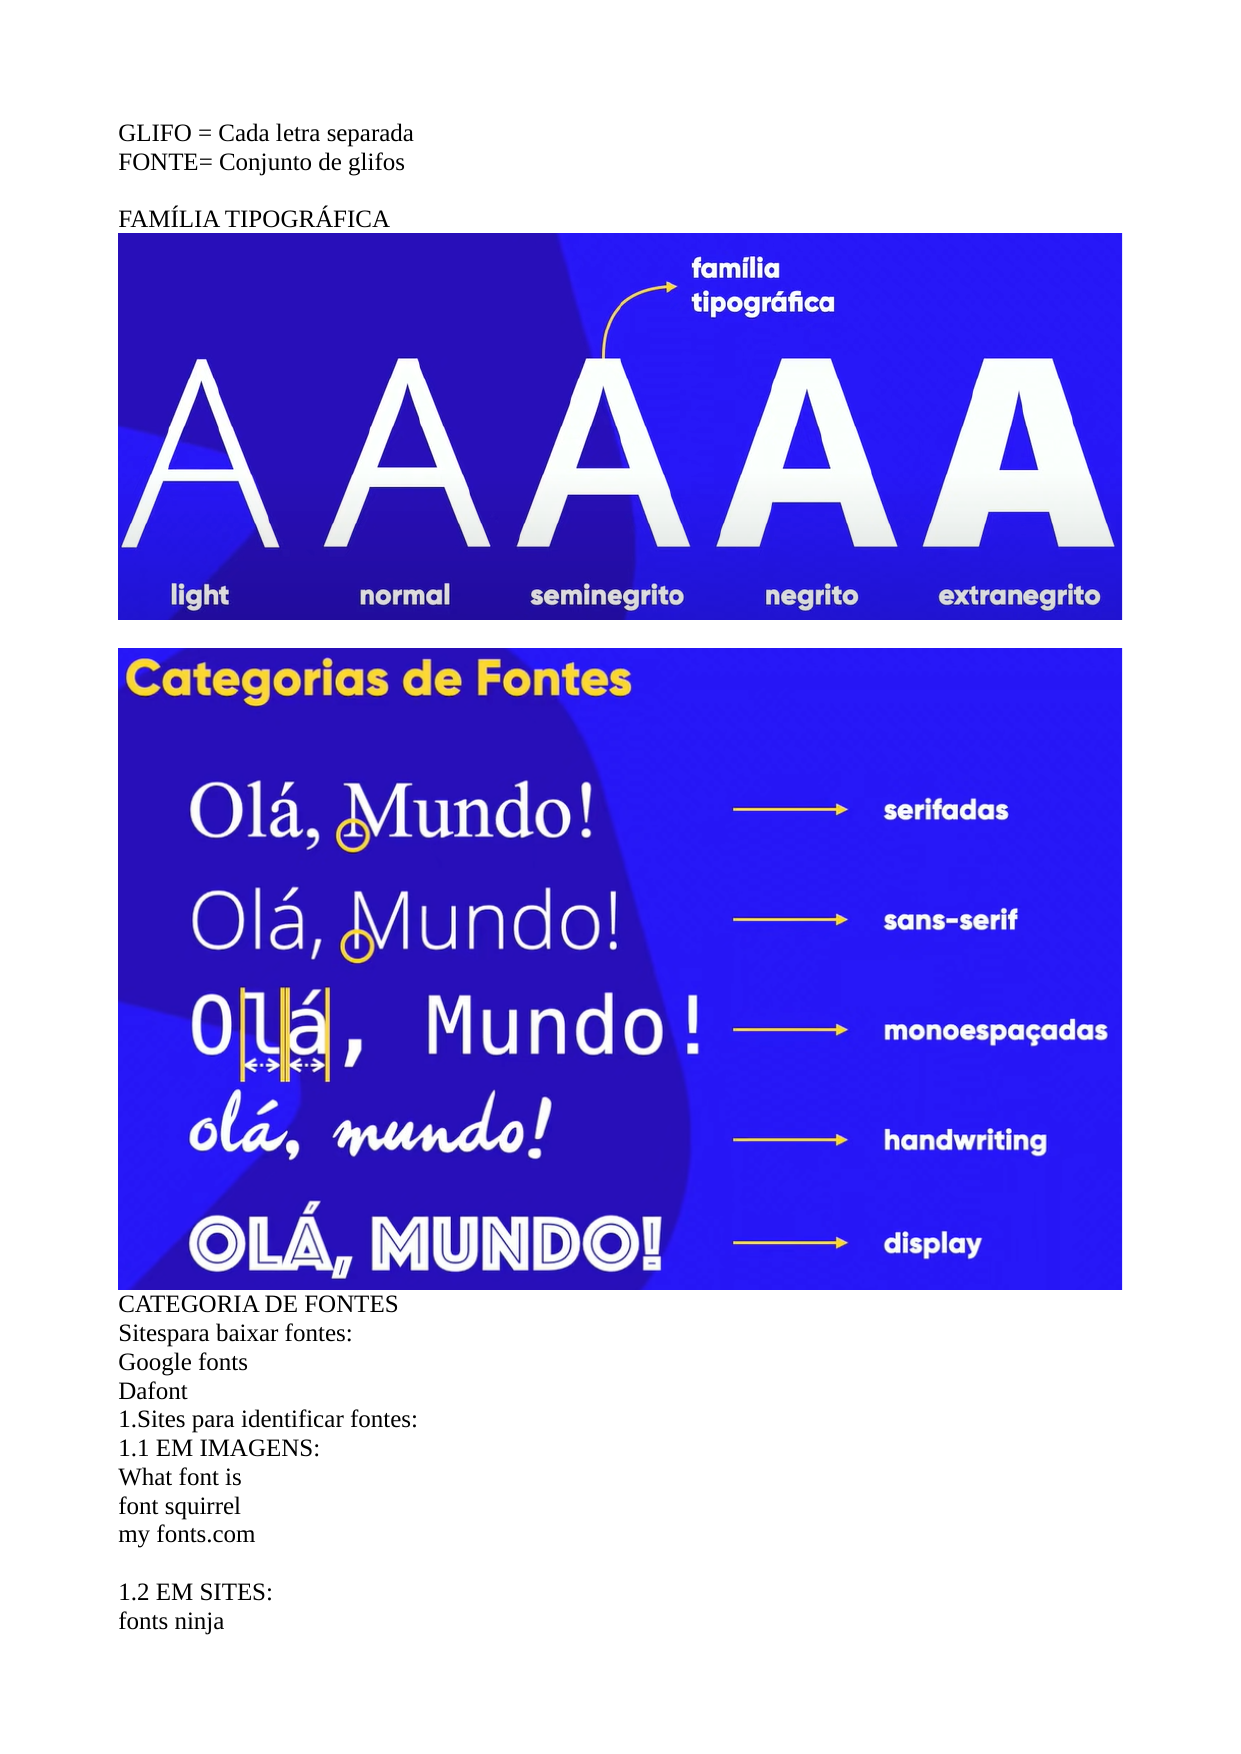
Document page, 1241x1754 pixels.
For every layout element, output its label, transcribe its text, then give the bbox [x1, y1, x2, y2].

text 1.2 EM SITES: [118, 1577, 1122, 1606]
text font squirrel [118, 1491, 1122, 1519]
text Sitespara baixar fontes: [118, 1318, 1122, 1347]
text fonts ninja [118, 1606, 1122, 1634]
text GLIFO = Cada letra separada [118, 118, 1122, 147]
text my fonts.com [118, 1519, 1122, 1548]
text FONTE= Conjunto de glifos [118, 147, 1122, 176]
text 1.1 EM IMAGENS: [118, 1433, 1122, 1462]
text 1.Sites para identificar fontes: [118, 1404, 1122, 1433]
picture [118, 233, 1123, 620]
text Dafont [118, 1376, 1122, 1404]
text What font is [118, 1462, 1122, 1491]
text FAMÍLIA TIPOGRÁFICA [118, 204, 1122, 233]
text Google fonts [118, 1347, 1122, 1376]
picture [118, 648, 1123, 1290]
text CATEGORIA DE FONTES [118, 1290, 1122, 1318]
